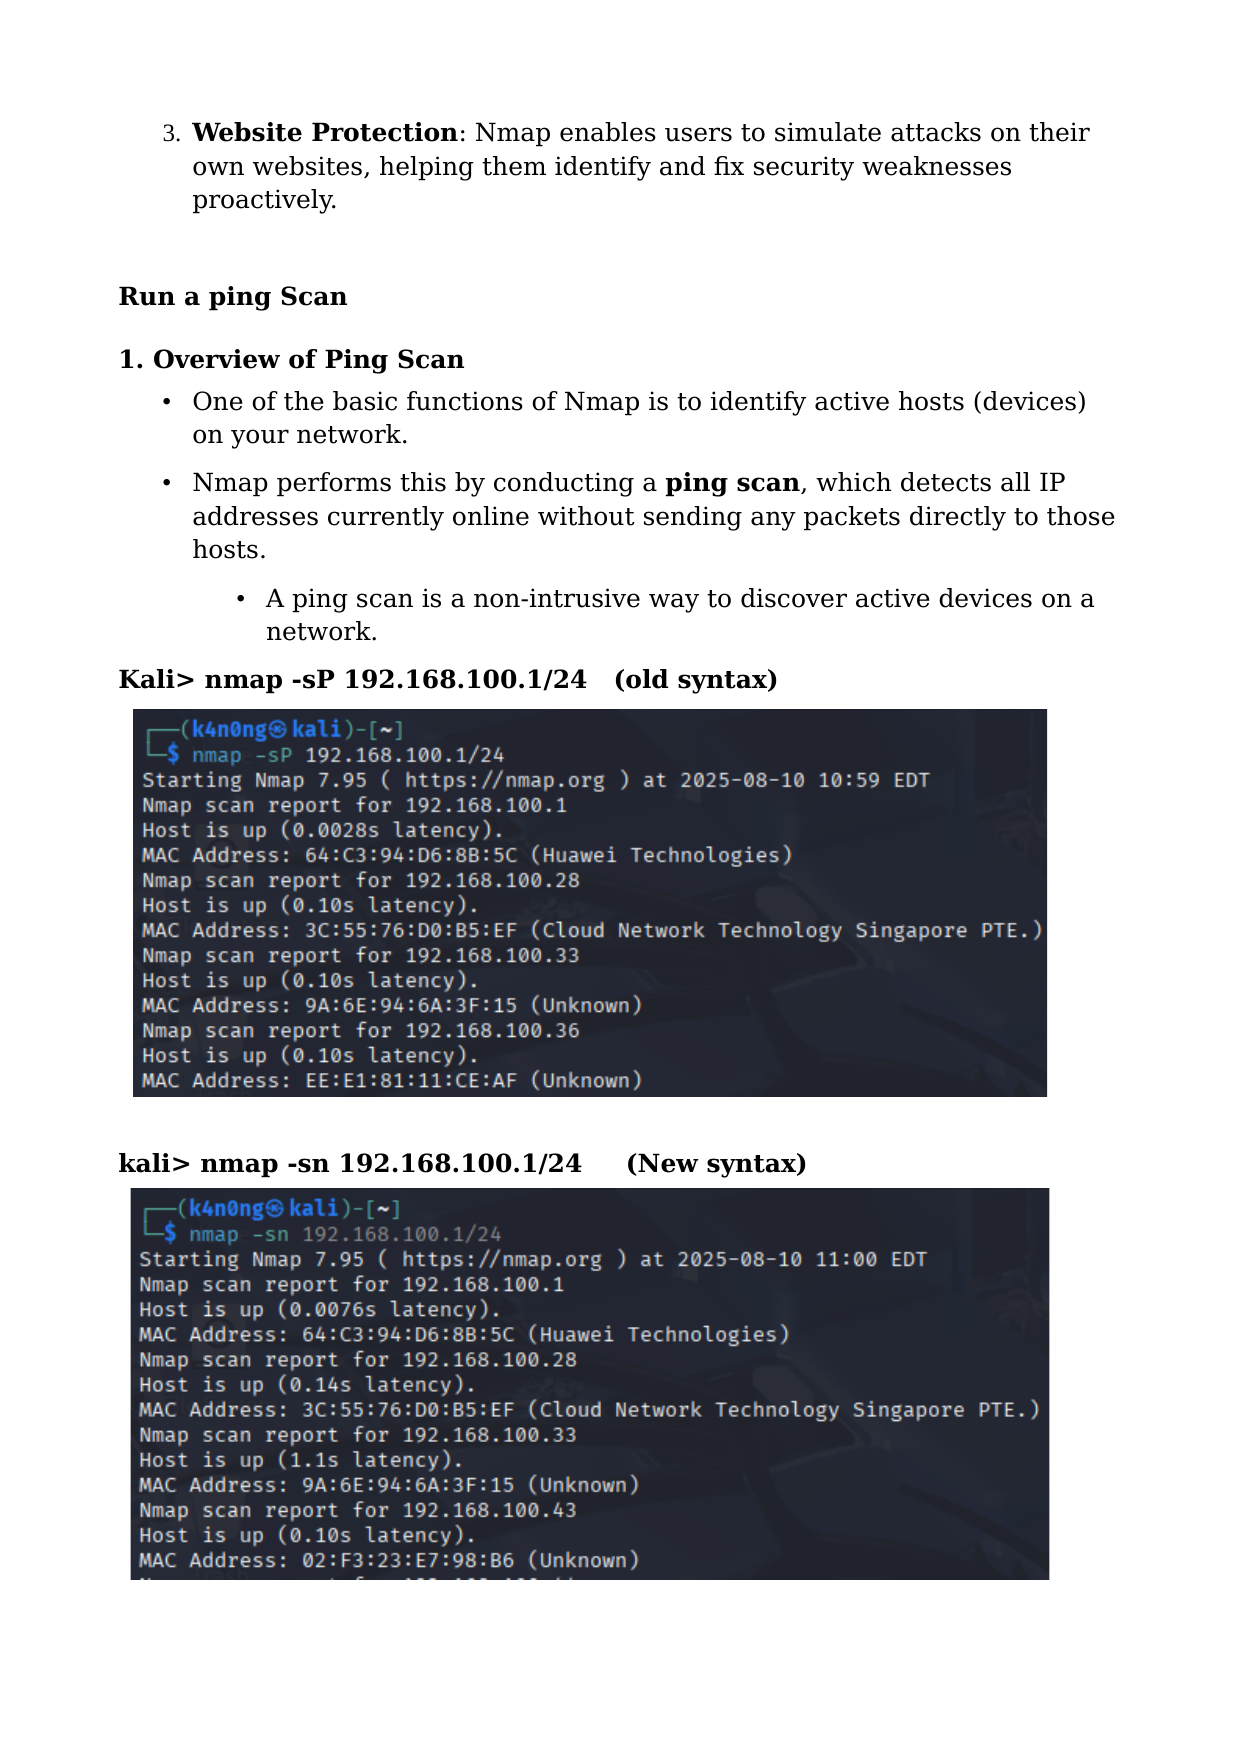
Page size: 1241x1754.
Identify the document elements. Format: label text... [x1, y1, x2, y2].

picture [133, 709, 1048, 1097]
list A ping scan is a non-intrusive way to discover active devices on a network. [236, 584, 1122, 646]
subtitle 1. Overview of Ping Scan [118, 345, 1122, 374]
text kali> nmap -sn 192.168.100.1/24 (New syntax) [118, 1149, 1122, 1179]
list Nmap performs this by conducting a ping scan, which detects all IP addresses currently online without sending any packets directly to those hosts. [162, 468, 1122, 565]
picture [130, 1188, 1050, 1580]
text Run a ping Scan [118, 282, 1122, 311]
list One of the basic functions of Nmap is to identify active hosts (devices) on your network. [162, 387, 1122, 449]
text Kali> nmap -sP 192.168.100.1/24 (old syntax) [118, 665, 1122, 695]
list Website Protection: Nmap enables users to simulate attacks on their own websites, helping them identify and fix security weaknesses proactively. [162, 118, 1122, 214]
